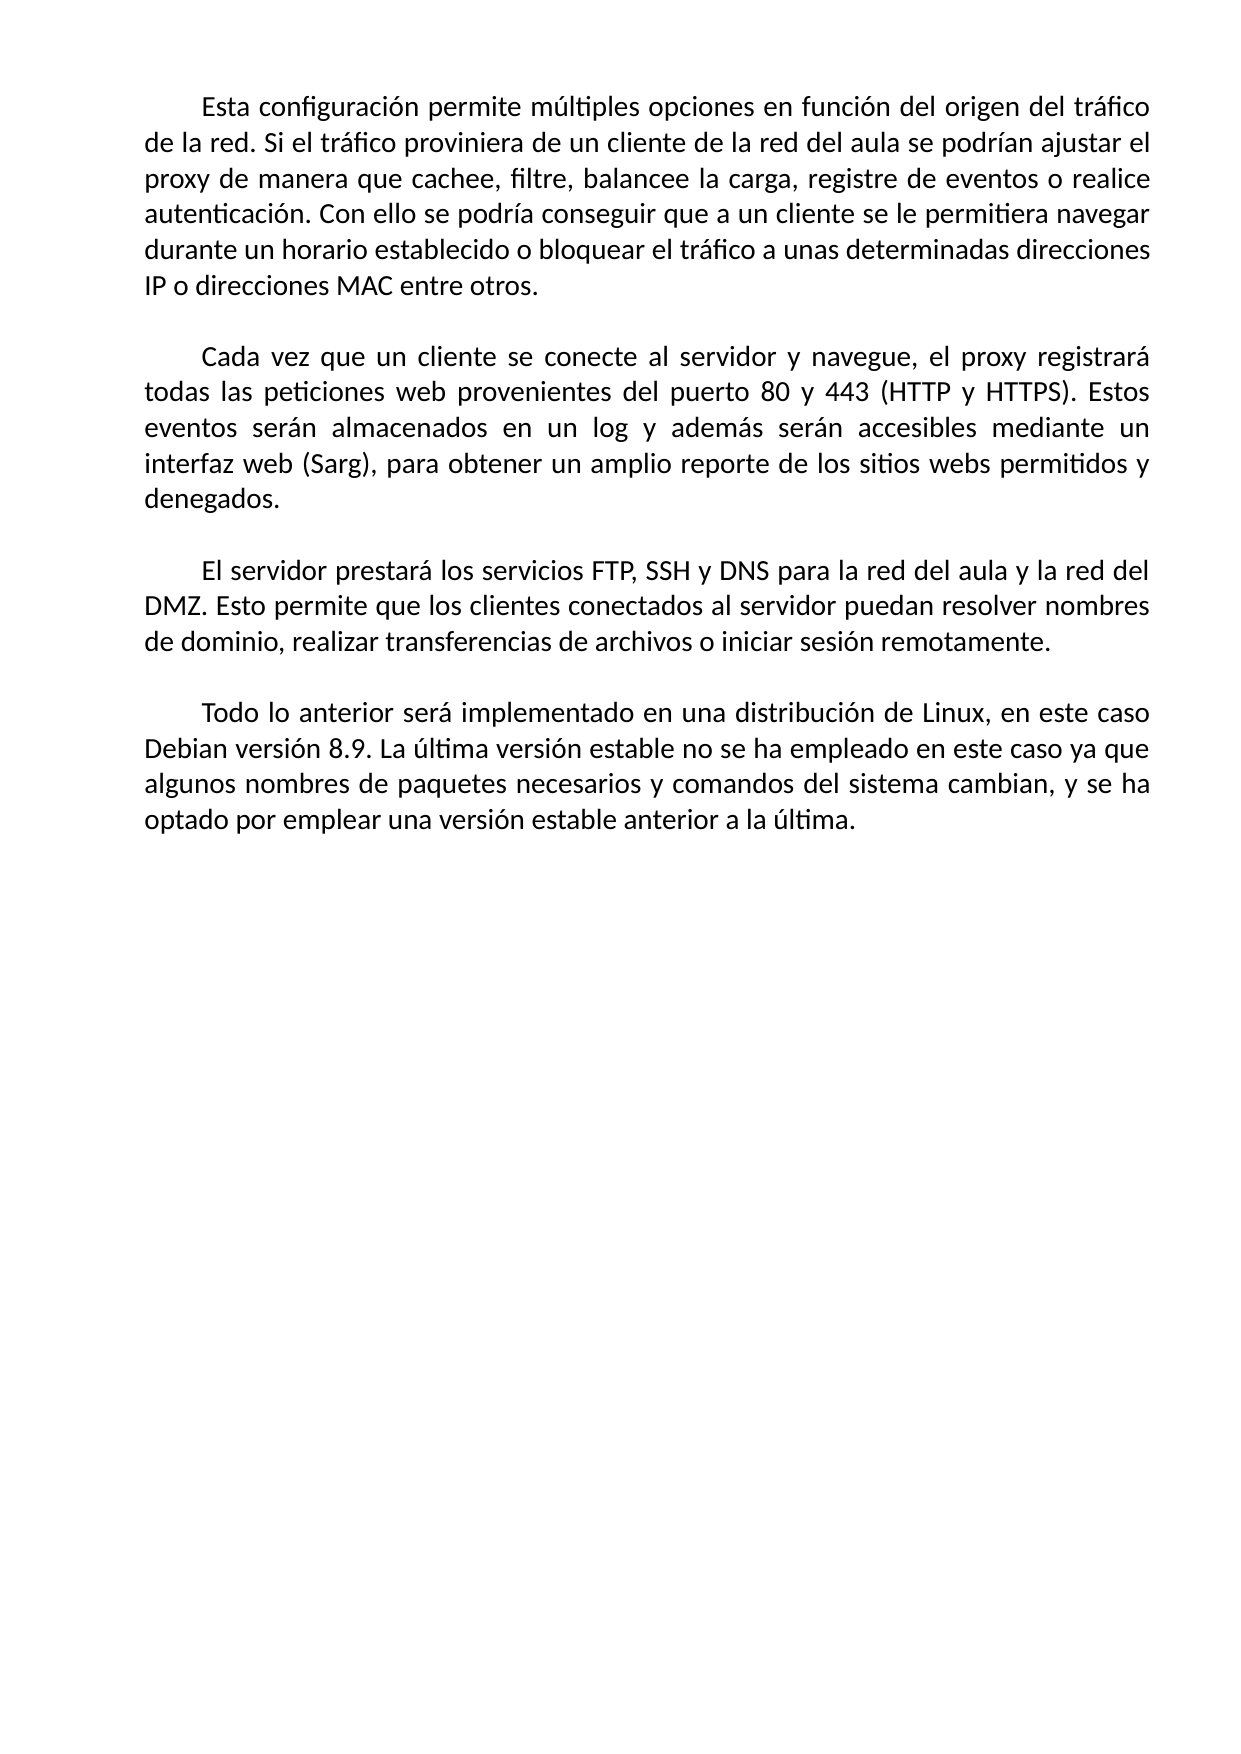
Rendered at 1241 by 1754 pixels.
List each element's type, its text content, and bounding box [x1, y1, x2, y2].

text Cada vez que un cliente se conecte al servidor y navegue, el proxy registrará todas las peticiones web provenientes del puerto 80 y 443 (HTTP y HTTPS). Estos eventos serán almacenados en un log y además serán accesibles mediante un interfaz web (Sarg), para obtener un amplio reporte de los sitios webs permitidos y denegados. [144, 338, 1152, 516]
text Esta configuración permite múltiples opciones en función del origen del tráfico de la red. Si el tráfico proviniera de un cliente de la red del aula se podrían ajustar el proxy de manera que cachee, filtre, balancee la carga, registre de eventos o realice autenticación. Con ello se podría conseguir que a un cliente se le permitiera navegar durante un horario establecido o bloquear el tráfico a unas determinadas direcciones IP o direcciones MAC entre otros. [144, 88, 1152, 302]
text Todo lo anterior será implementado en una distribución de Linux, en este caso Debian versión 8.9. La última versión estable no se ha empleado en este caso ya que algunos nombres de paquetes necesarios y comandos del sistema cambian, y se ha optado por emplear una versión estable anterior a la última. [144, 694, 1152, 837]
text El servidor prestará los servicios FTP, SSH y DNS para la red del aula y la red del DMZ. Esto permite que los clientes conectados al servidor puedan resolver nombres de dominio, realizar transferencias de archivos o iniciar sesión remotamente. [144, 552, 1152, 658]
